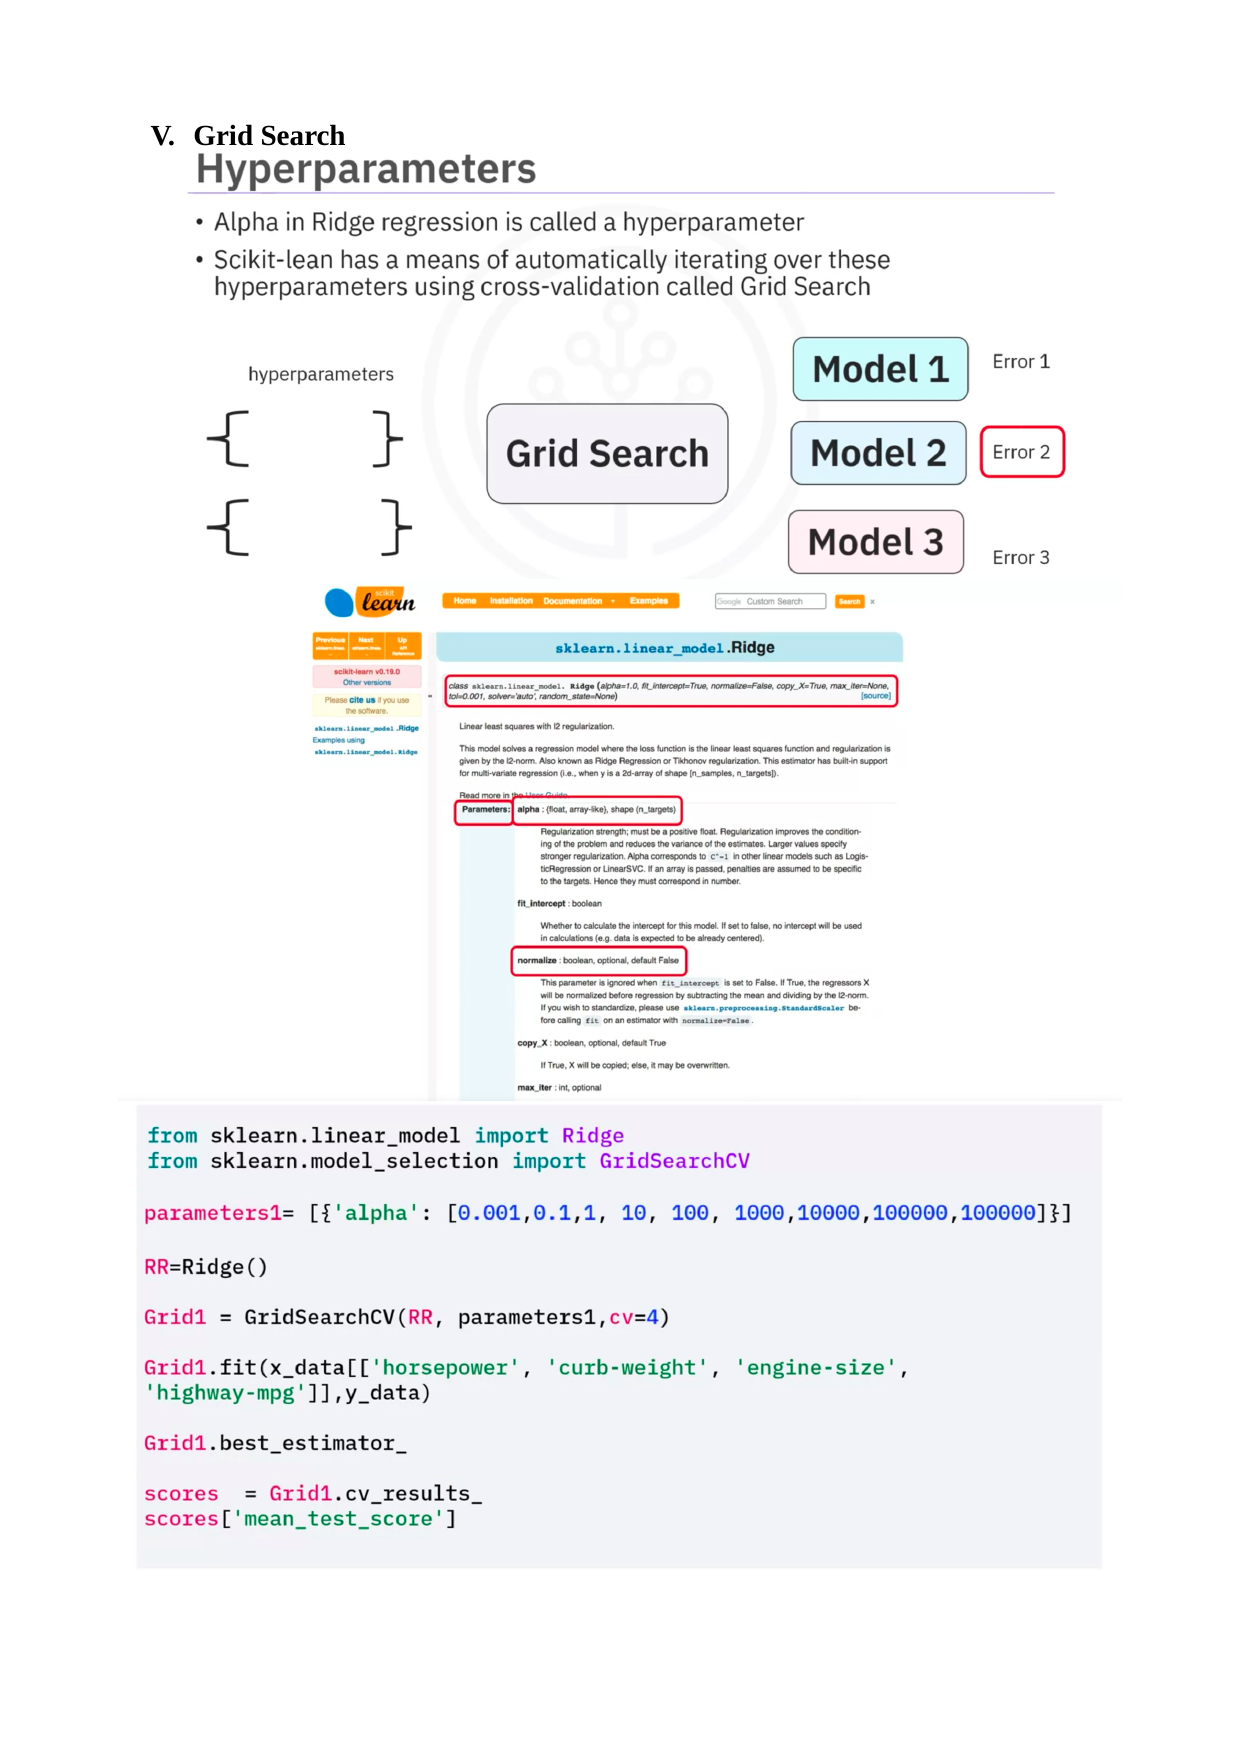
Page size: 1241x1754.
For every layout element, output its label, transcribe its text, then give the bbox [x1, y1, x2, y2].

picture [118, 151, 1123, 1572]
list Grid Search [175, 118, 1122, 151]
